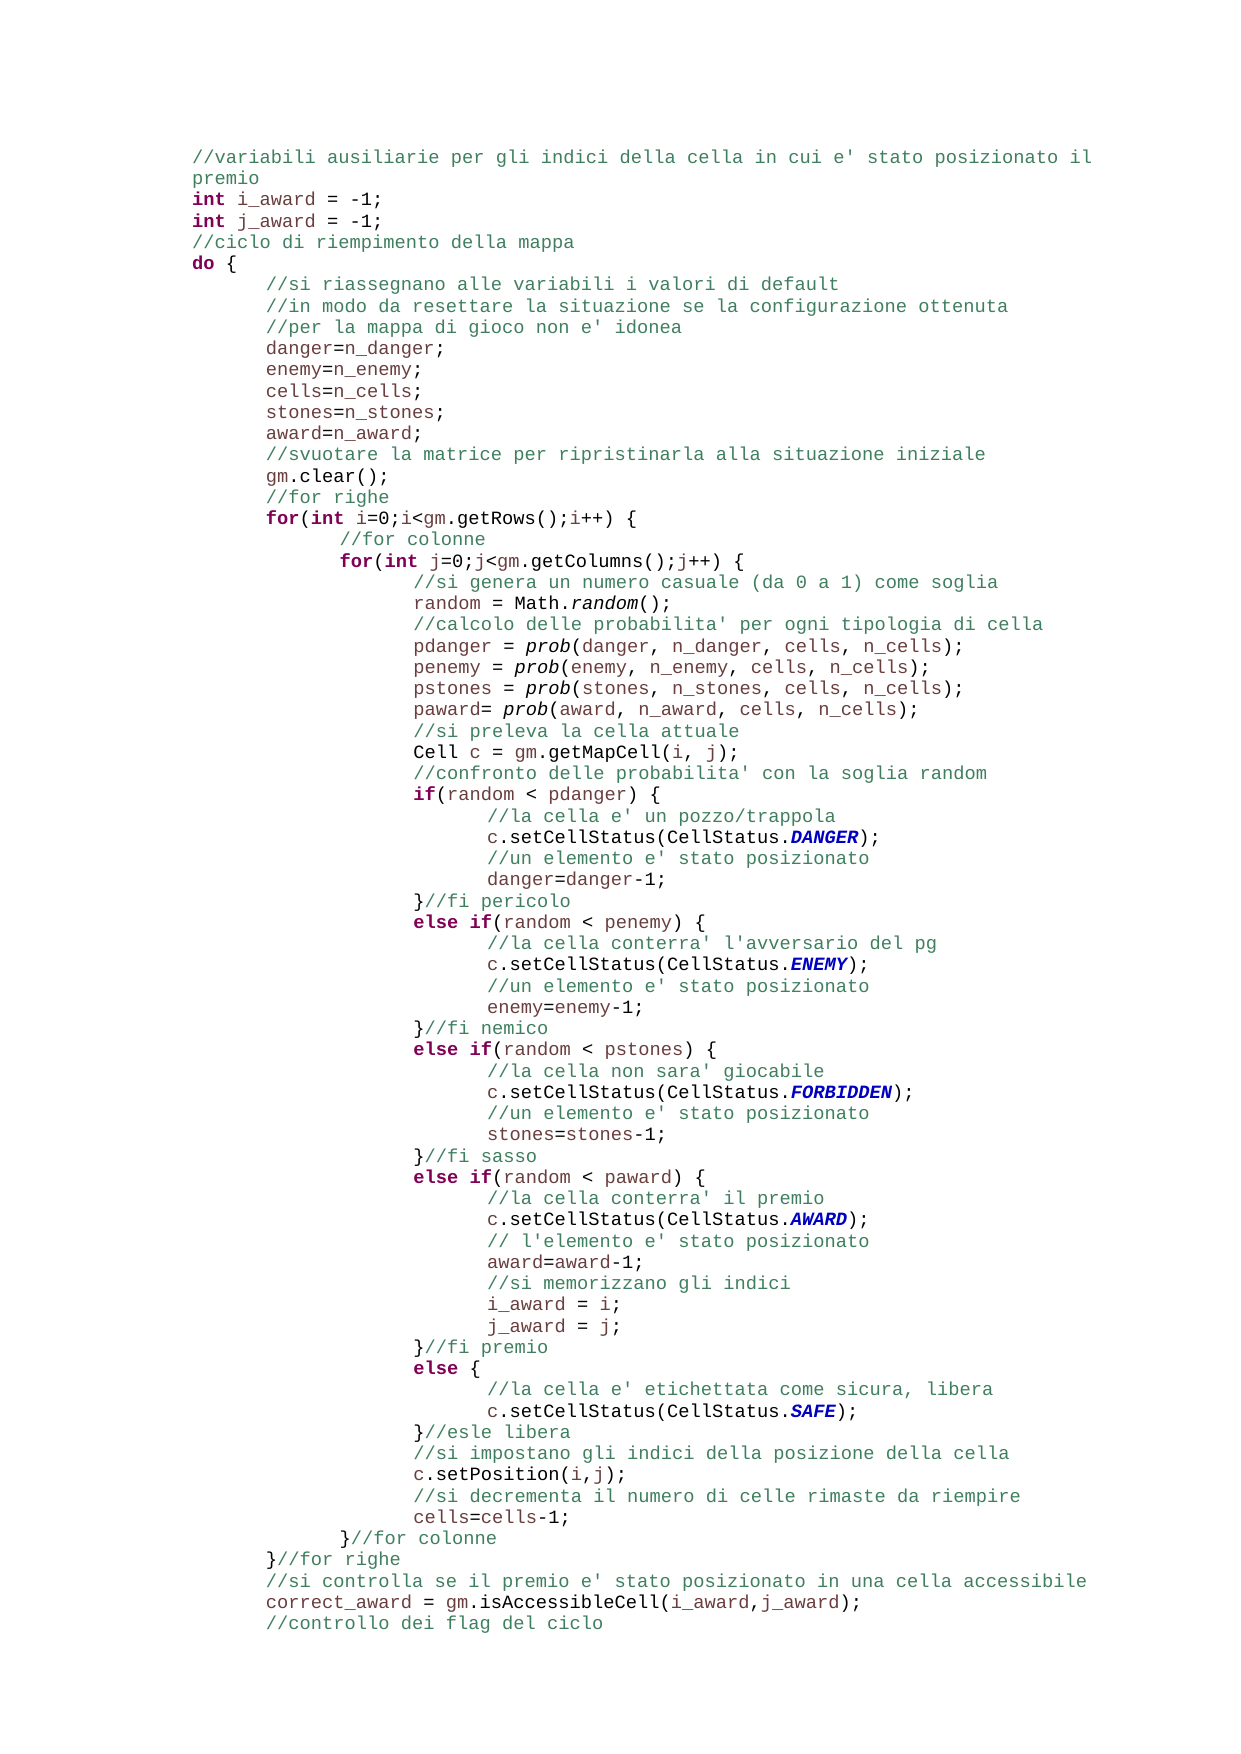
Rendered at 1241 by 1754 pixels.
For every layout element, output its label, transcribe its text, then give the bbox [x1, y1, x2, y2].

text //si decrementa il numero di celle rimaste da riempire [118, 1486, 1122, 1508]
text award=award-1; [118, 1253, 1122, 1274]
text //la cella non sara' giocabile [118, 1061, 1122, 1083]
text c.setPosition(i,j); [118, 1465, 1122, 1486]
text for(int j=0;j<gm.getColumns();j++) { [118, 551, 1122, 573]
text //calcolo delle probabilita' per ogni tipologia di cella [118, 615, 1122, 636]
text //si riassegnano alle variabili i valori di default [118, 275, 1122, 296]
text c.setCellStatus(CellStatus.ENEMY); [118, 955, 1122, 976]
text //la cella e' un pozzo/trappola [118, 806, 1122, 828]
text int j_award = -1; [118, 211, 1122, 233]
text danger=danger-1; [118, 870, 1122, 891]
text enemy=enemy-1; [118, 998, 1122, 1019]
text //for righe [118, 488, 1122, 509]
text //un elemento e' stato posizionato [118, 849, 1122, 870]
text gm.clear(); [118, 466, 1122, 488]
text else if(random < penemy) { [118, 913, 1122, 934]
text }//fi premio [118, 1338, 1122, 1359]
text //si preleva la cella attuale [118, 721, 1122, 743]
text //in modo da resettare la situazione se la configurazione ottenuta [118, 296, 1122, 318]
text else { [118, 1359, 1122, 1380]
text correct_award = gm.isAccessibleCell(i_award,j_award); [118, 1593, 1122, 1614]
text //un elemento e' stato posizionato [118, 976, 1122, 998]
text }//fi sasso [118, 1146, 1122, 1168]
text j_award = j; [118, 1316, 1122, 1338]
text //si memorizzano gli indici [118, 1274, 1122, 1295]
text c.setCellStatus(CellStatus.DANGER); [118, 828, 1122, 849]
text else if(random < paward) { [118, 1168, 1122, 1189]
text c.setCellStatus(CellStatus.SAFE); [118, 1401, 1122, 1423]
text //controllo dei flag del ciclo [118, 1614, 1122, 1635]
text //si genera un numero casuale (da 0 a 1) come soglia [118, 573, 1122, 594]
text c.setCellStatus(CellStatus.AWARD); [118, 1210, 1122, 1231]
text //si controlla se il premio e' stato posizionato in una cella accessibile [118, 1571, 1122, 1593]
text pdanger = prob(danger, n_danger, cells, n_cells); [118, 636, 1122, 658]
text }//for colonne [118, 1529, 1122, 1550]
text stones=stones-1; [118, 1125, 1122, 1146]
text //confronto delle probabilita' con la soglia random [118, 764, 1122, 785]
text award=n_award; [118, 424, 1122, 445]
text }//fi nemico [118, 1019, 1122, 1040]
text cells=cells-1; [118, 1508, 1122, 1529]
text else if(random < pstones) { [118, 1040, 1122, 1061]
text //un elemento e' stato posizionato [118, 1104, 1122, 1125]
text //variabili ausiliarie per gli indici della cella in cui e' stato posizionato il premio [192, 148, 1122, 190]
text danger=n_danger; [118, 339, 1122, 360]
text for(int i=0;i<gm.getRows();i++) { [118, 509, 1122, 530]
text //la cella conterra' l'avversario del pg [118, 934, 1122, 955]
text //la cella conterra' il premio [118, 1189, 1122, 1210]
text }//for righe [118, 1550, 1122, 1571]
text //si impostano gli indici della posizione della cella [118, 1444, 1122, 1465]
text random = Math.random(); [118, 594, 1122, 615]
text penemy = prob(enemy, n_enemy, cells, n_cells); [118, 658, 1122, 679]
text paward= prob(award, n_award, cells, n_cells); [118, 700, 1122, 721]
text //ciclo di riempimento della mappa [118, 233, 1122, 254]
text Cell c = gm.getMapCell(i, j); [118, 743, 1122, 764]
text if(random < pdanger) { [118, 785, 1122, 806]
text i_award = i; [118, 1295, 1122, 1316]
text enemy=n_enemy; [118, 360, 1122, 381]
text //svuotare la matrice per ripristinarla alla situazione iniziale [118, 445, 1122, 466]
text //la cella e' etichettata come sicura, libera [118, 1380, 1122, 1401]
text // l'elemento e' stato posizionato [118, 1231, 1122, 1253]
text cells=n_cells; [118, 381, 1122, 403]
text do { [118, 254, 1122, 275]
text stones=n_stones; [118, 403, 1122, 424]
text int i_award = -1; [118, 190, 1122, 211]
text //per la mappa di gioco non e' idonea [118, 318, 1122, 339]
text }//esle libera [118, 1423, 1122, 1444]
text }//fi pericolo [118, 891, 1122, 913]
text c.setCellStatus(CellStatus.FORBIDDEN); [118, 1083, 1122, 1104]
text pstones = prob(stones, n_stones, cells, n_cells); [118, 679, 1122, 700]
text //for colonne [118, 530, 1122, 551]
